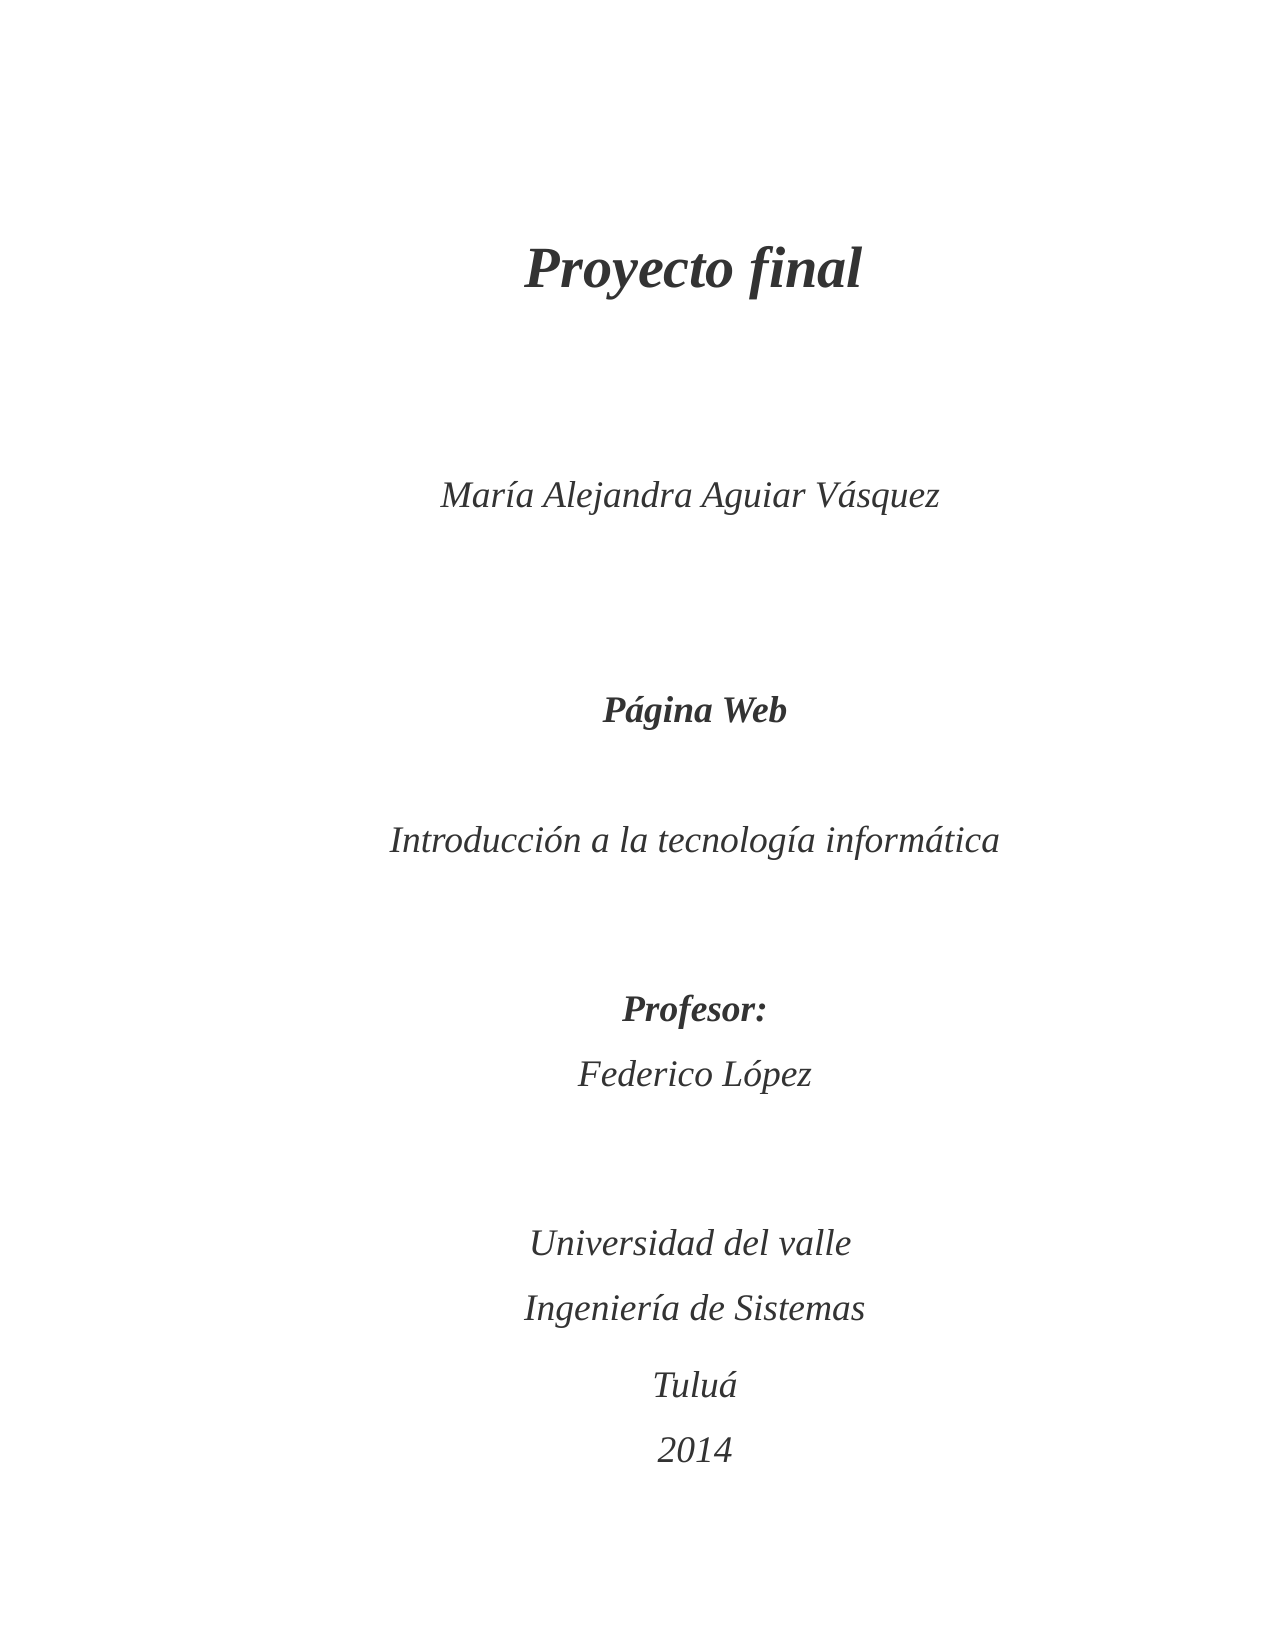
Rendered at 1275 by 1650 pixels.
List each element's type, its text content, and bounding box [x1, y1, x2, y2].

title Proyecto final [236, 233, 1157, 300]
text Profesor: Federico López [236, 987, 1157, 1094]
text Universidad del valle Ingeniería de Sistemas [236, 1221, 1157, 1328]
text Tuluá 2014 [236, 1363, 1157, 1470]
text María Alejandra Aguiar Vásquez [236, 472, 1157, 515]
text Página Web Introducción a la tecnología informática [236, 688, 1157, 860]
